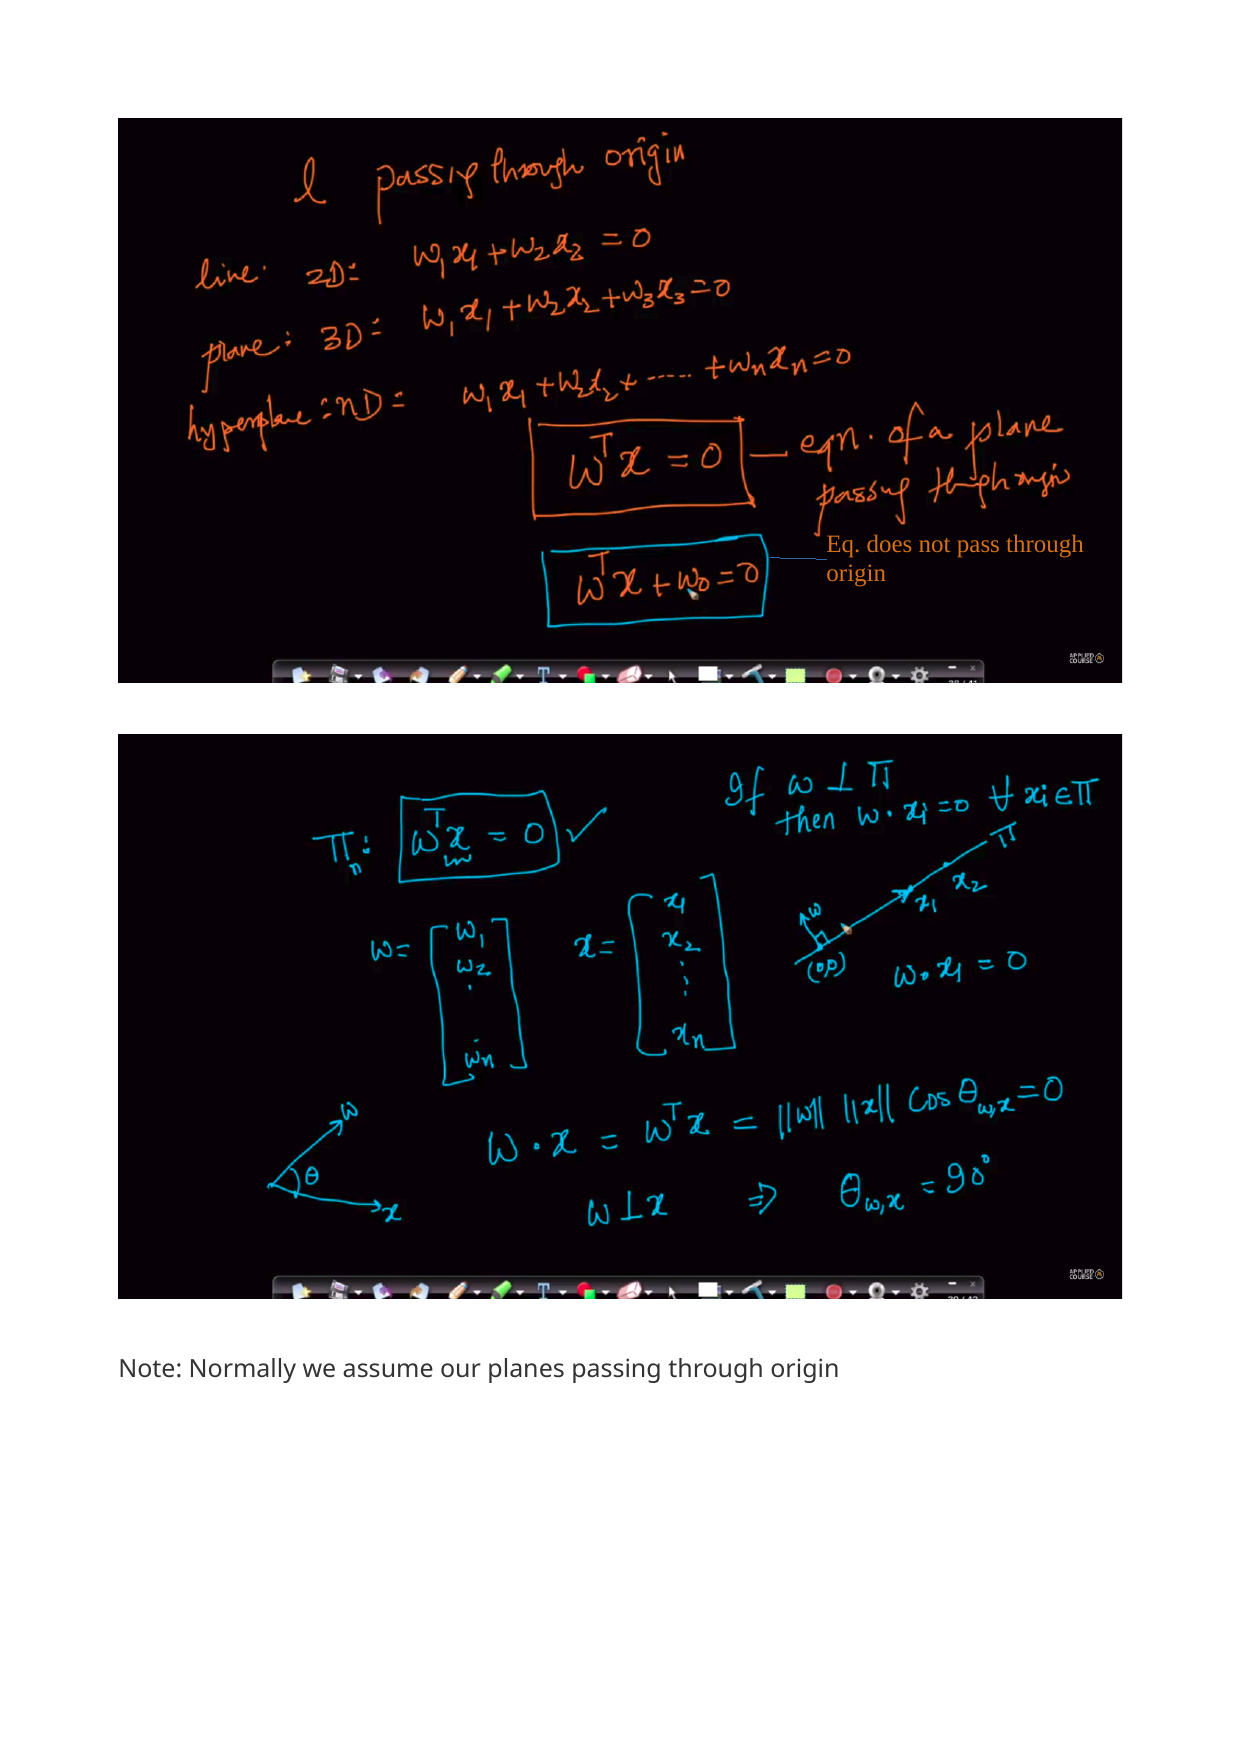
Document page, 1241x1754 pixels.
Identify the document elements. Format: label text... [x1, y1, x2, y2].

picture [118, 734, 1123, 1299]
picture [118, 118, 1123, 683]
text Note: Normally we assume our planes passing through origin [118, 1351, 1122, 1385]
